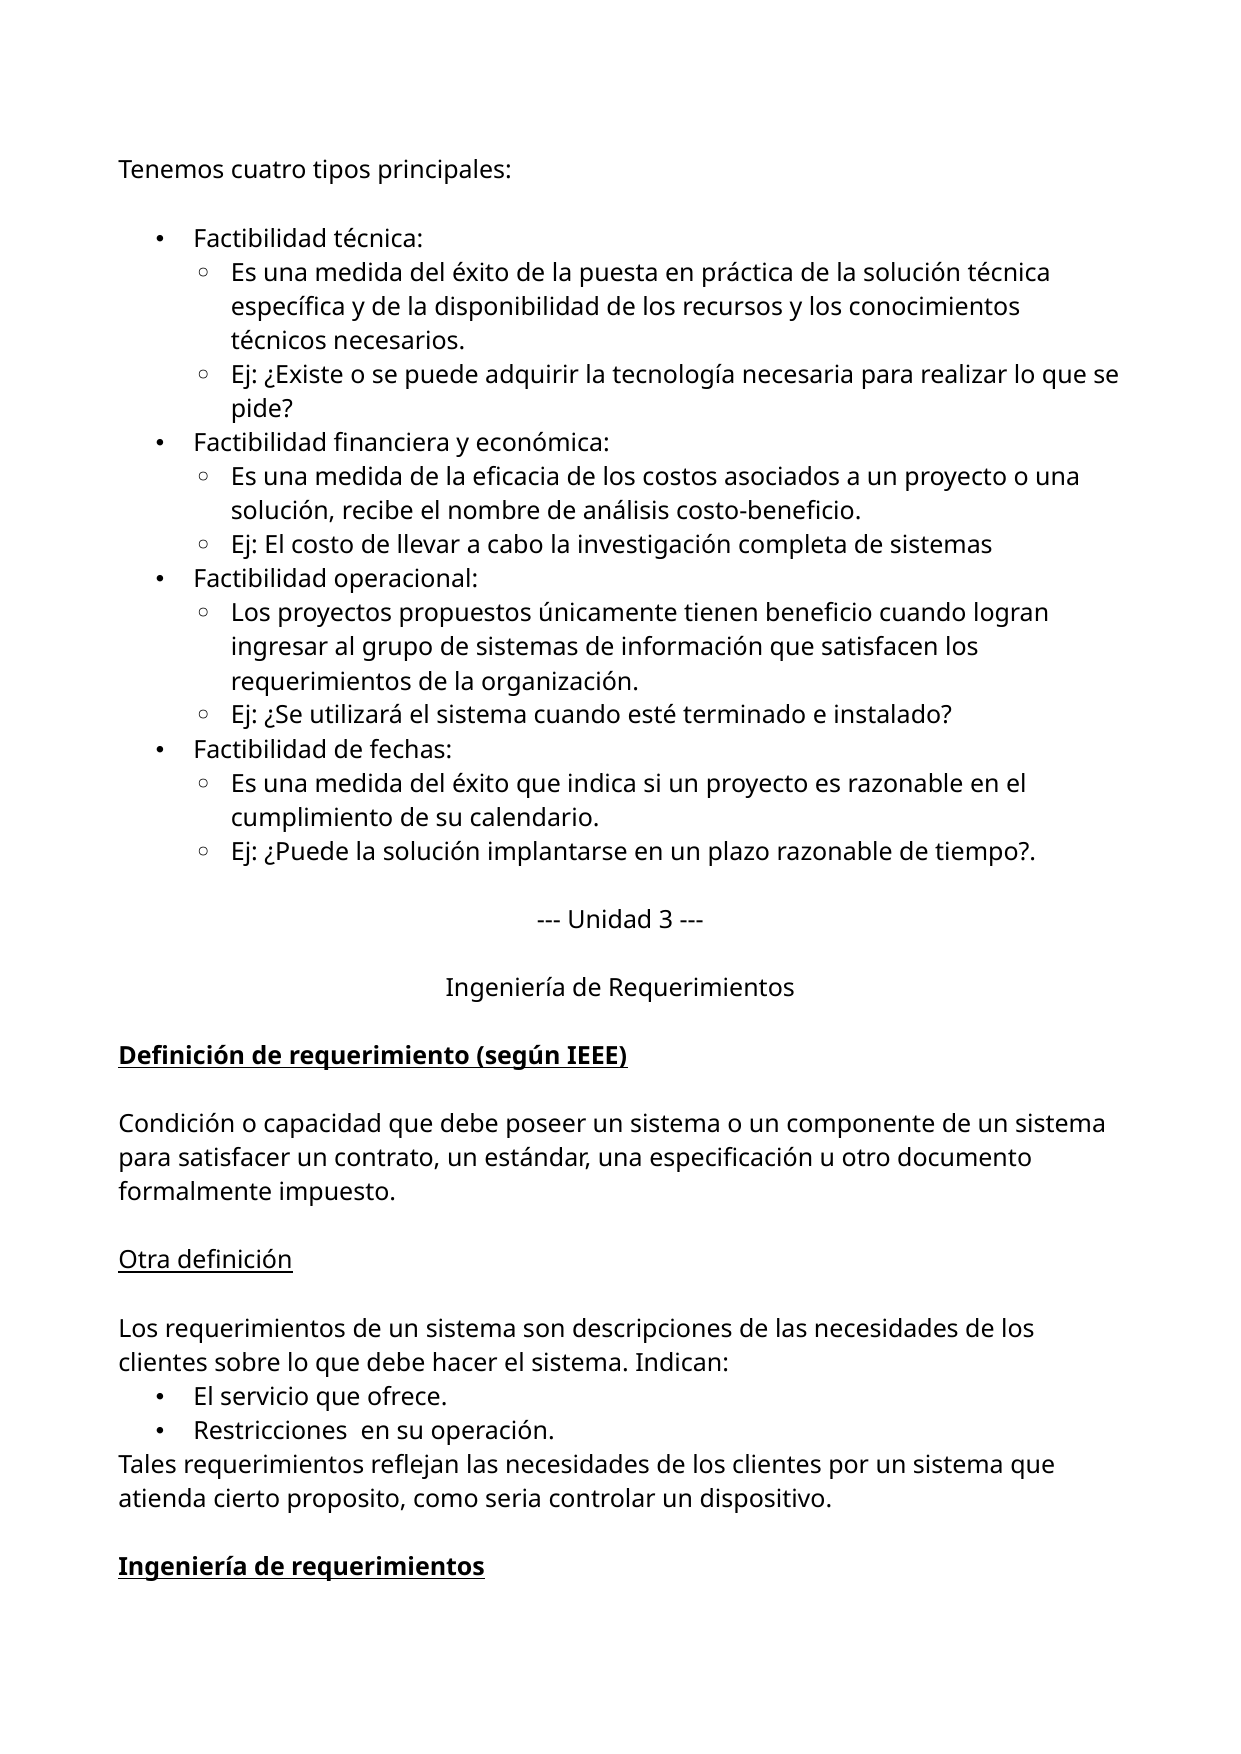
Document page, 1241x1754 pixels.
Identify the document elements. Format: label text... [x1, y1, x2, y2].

text Condición o capacidad que debe poseer un sistema o un componente de un sistema para satisfacer un contrato, un estándar, una especificación u otro documento formalmente impuesto. [118, 1106, 1122, 1208]
text Ingeniería de Requerimientos [118, 970, 1122, 1004]
text Tenemos cuatro tipos principales: [118, 152, 1122, 186]
list Ej: ¿Existe o se puede adquirir la tecnología necesaria para realizar lo que se pide? [193, 357, 1122, 425]
list Factibilidad técnica: [156, 220, 1122, 254]
text Los requerimientos de un sistema son descripciones de las necesidades de los clientes sobre lo que debe hacer el sistema. Indican: [118, 1310, 1122, 1378]
list Ej: El costo de llevar a cabo la investigación completa de sistemas [193, 527, 1122, 561]
list Factibilidad financiera y económica: [156, 425, 1122, 459]
list Ej: ¿Se utilizará el sistema cuando esté terminado e instalado? [193, 697, 1122, 731]
list Factibilidad de fechas: [156, 731, 1122, 765]
list Es una medida del éxito que indica si un proyecto es razonable en el cumplimiento de su calendario. [193, 765, 1122, 833]
text Tales requerimientos reflejan las necesidades de los clientes por un sistema que atienda cierto proposito, como seria controlar un dispositivo. [118, 1447, 1122, 1515]
list Es una medida del éxito de la puesta en práctica de la solución técnica específica y de la disponibilidad de los recursos y los conocimientos técnicos necesarios. [193, 254, 1122, 357]
list Restricciones en su operación. [156, 1412, 1122, 1447]
list Es una medida de la eficacia de los costos asociados a un proyecto o una solución, recibe el nombre de análisis costo-beneficio. [193, 459, 1122, 527]
list Factibilidad operacional: [156, 561, 1122, 595]
list Los proyectos propuestos únicamente tienen beneficio cuando logran ingresar al grupo de sistemas de información que satisfacen los requerimientos de la organización. [193, 595, 1122, 697]
text --- Unidad 3 --- [118, 902, 1122, 936]
text Definición de requerimiento (según IEEE) [118, 1038, 1122, 1072]
text Ingeniería de requerimientos [118, 1549, 1122, 1583]
list Ej: ¿Puede la solución implantarse en un plazo razonable de tiempo?. [193, 833, 1122, 867]
text Otra definición [118, 1242, 1122, 1276]
list El servicio que ofrece. [156, 1378, 1122, 1412]
